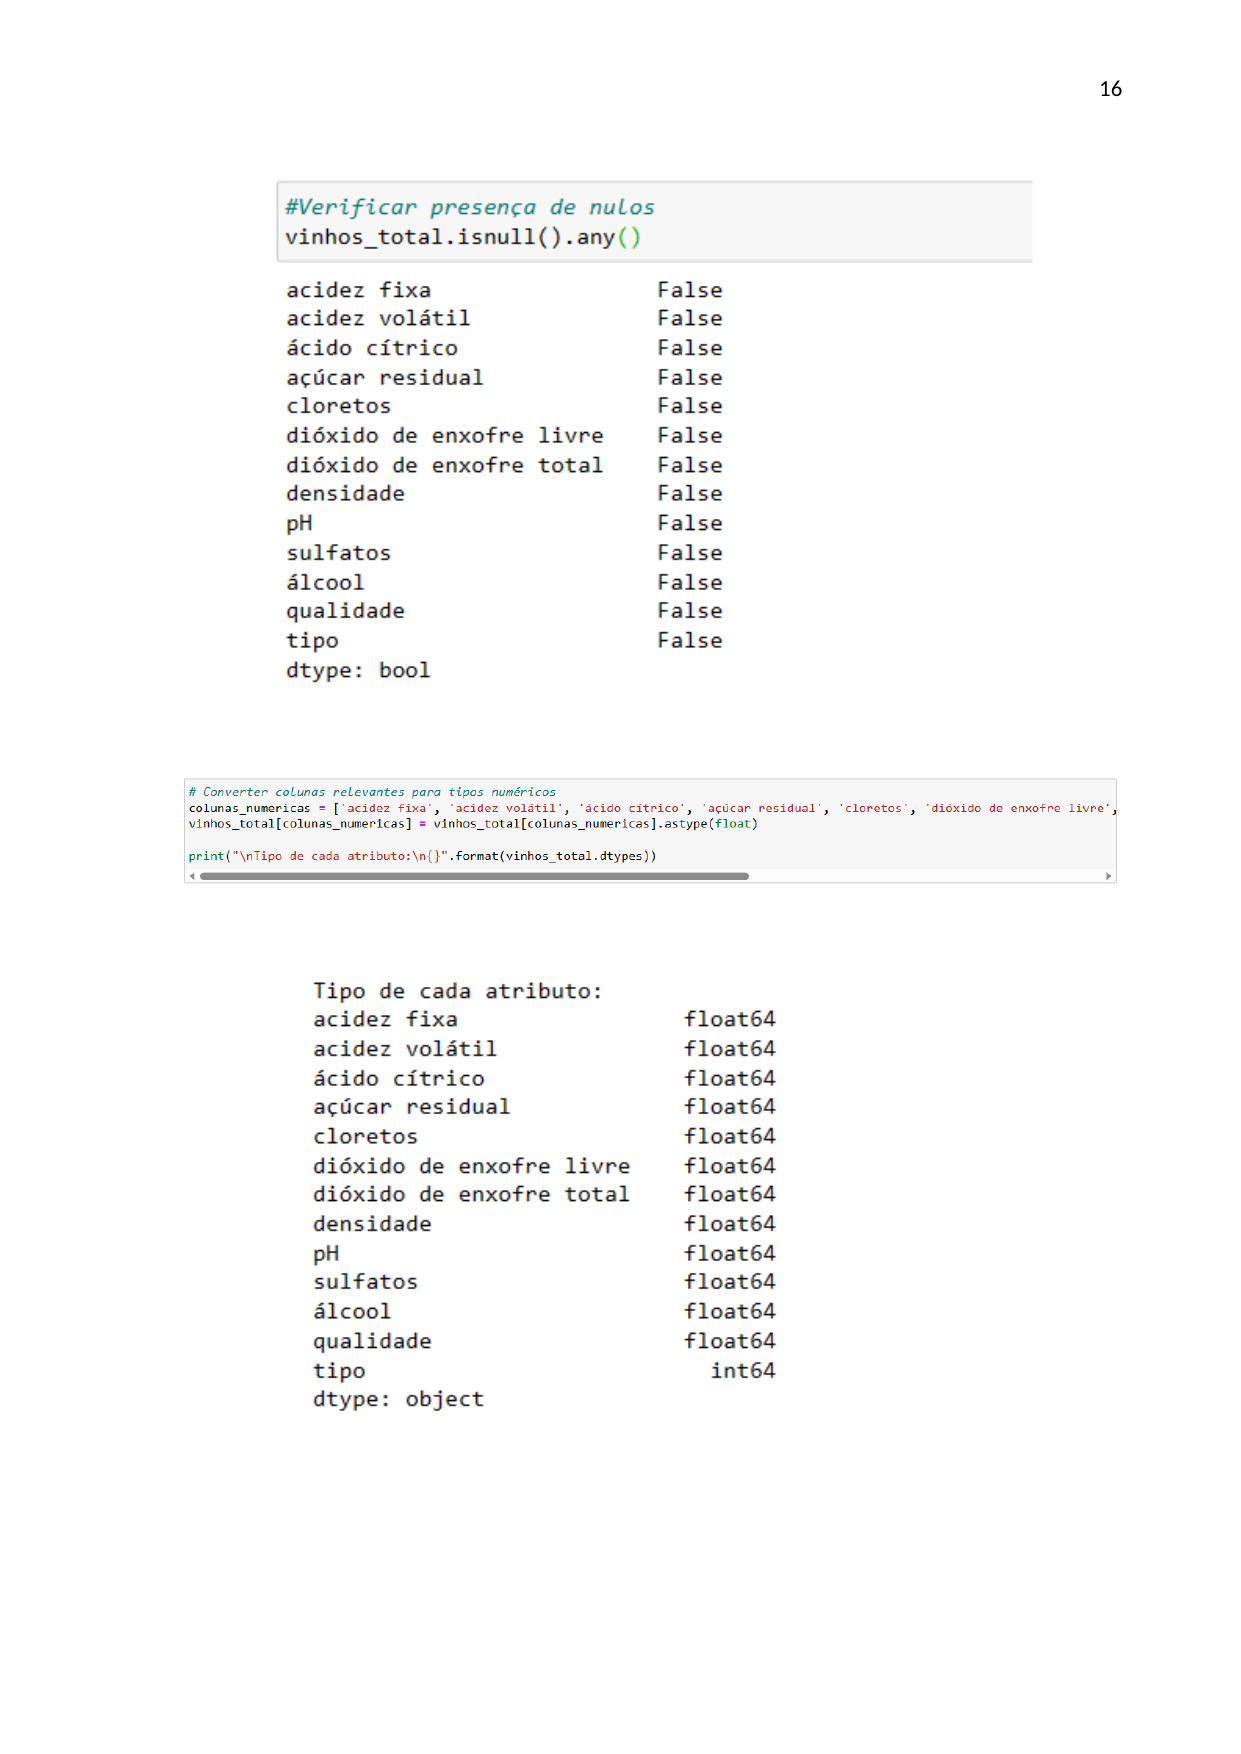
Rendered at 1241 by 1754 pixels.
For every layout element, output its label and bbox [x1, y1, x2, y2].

picture [177, 769, 1123, 892]
picture [296, 950, 1003, 1436]
picture [266, 177, 1033, 712]
